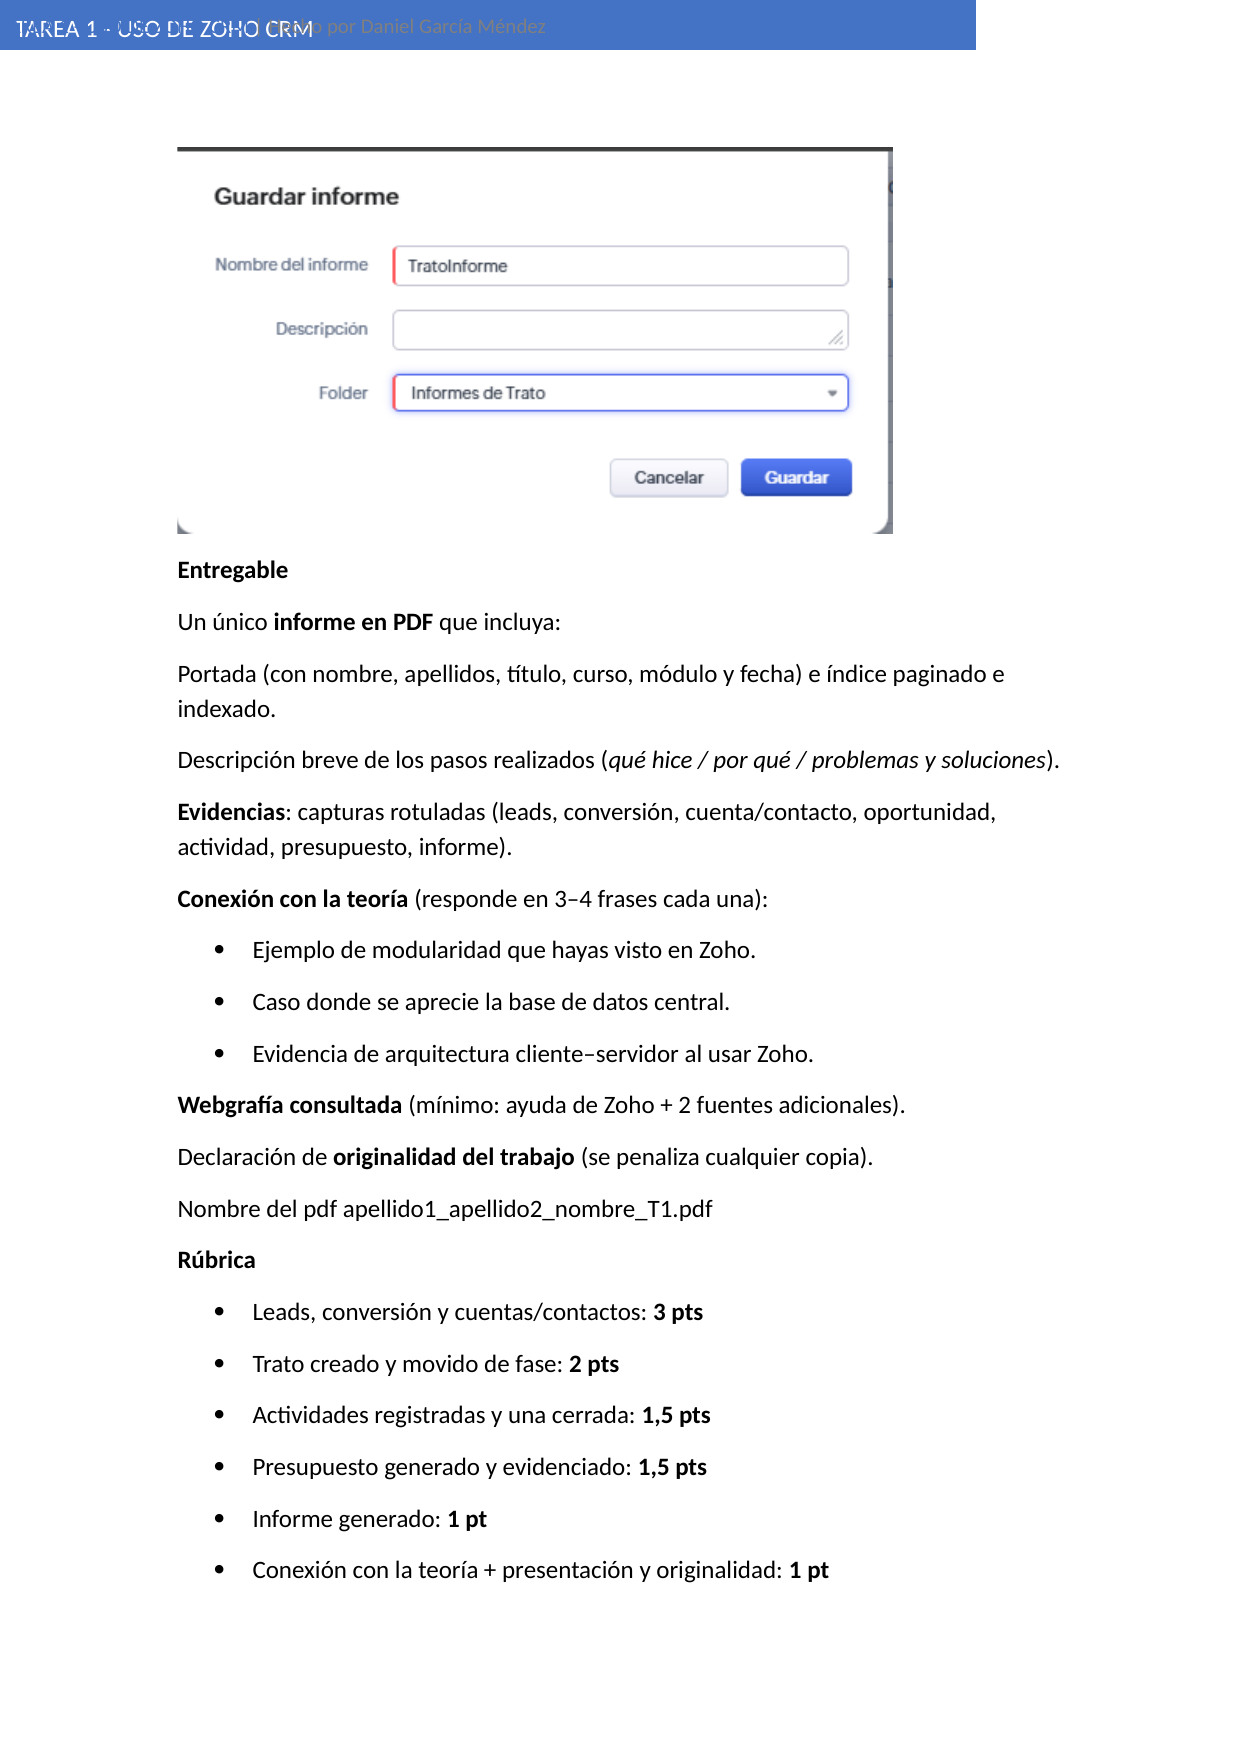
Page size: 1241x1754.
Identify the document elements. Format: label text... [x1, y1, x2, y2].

list Caso donde se aprecie la base de datos central. [215, 986, 1063, 1017]
list Presupuesto generado y evidenciado: 1,5 pts [215, 1451, 1063, 1482]
text Declaración de originalidad del trabajo (se penaliza cualquier copia). [177, 1141, 1063, 1172]
list Conexión con la teoría + presentación y originalidad: 1 pt [215, 1555, 1063, 1585]
text Rúbrica [177, 1245, 1063, 1275]
text Portada (con nombre, apellidos, título, curso, módulo y fecha) e índice paginado e indexado. [177, 658, 1063, 723]
list Informe generado: 1 pt [215, 1503, 1063, 1533]
text Entregable [177, 555, 1063, 585]
text Nombre del pdf apellido1_apellido2_nombre_T1.pdf [177, 1193, 1063, 1223]
list Evidencia de arquitectura cliente–servidor al usar Zoho. [215, 1038, 1063, 1068]
text Un único informe en PDF que incluya: [177, 606, 1063, 637]
text Webgrafía consultada (mínimo: ayuda de Zoho + 2 fuentes adicionales). [177, 1090, 1063, 1120]
text Descripción breve de los pasos realizados (qué hice / por qué / problemas y soluciones). [177, 745, 1063, 775]
list Leads, conversión y cuentas/contactos: 3 pts [215, 1296, 1063, 1327]
list Ejemplo de modularidad que hayas visto en Zoho. [215, 935, 1063, 965]
text Evidencias: capturas rotuladas (leads, conversión, cuenta/contacto, oportunidad, actividad, presupuesto, informe). [177, 796, 1063, 862]
list Trato creado y movido de fase: 2 pts [215, 1348, 1063, 1378]
text Conexión con la teoría (responde en 3–4 frases cada una): [177, 883, 1063, 913]
list Actividades registradas y una cerrada: 1,5 pts [215, 1400, 1063, 1430]
